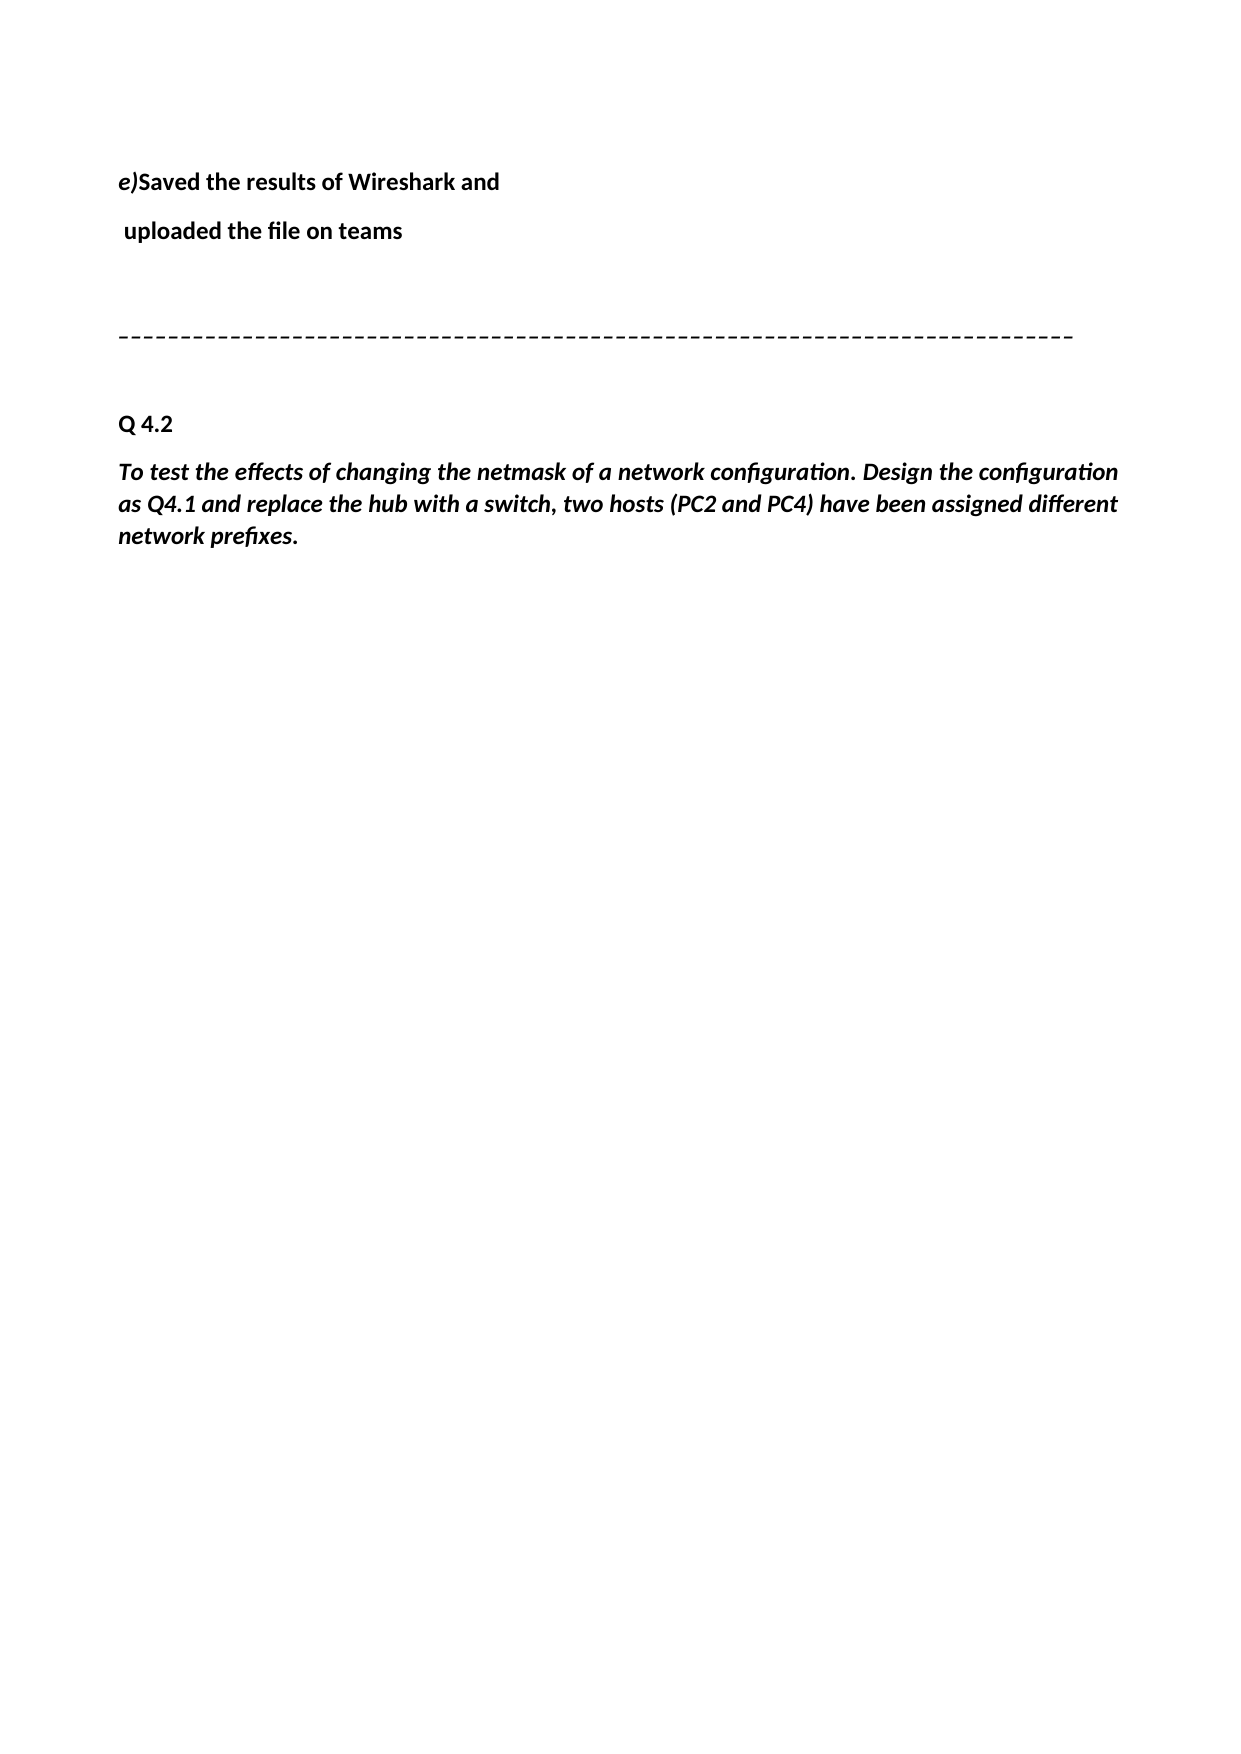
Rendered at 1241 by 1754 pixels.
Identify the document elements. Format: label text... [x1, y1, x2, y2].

text e)Saved the results of Wireshark and [118, 166, 1122, 197]
text To test the effects of changing the netmask of a network configuration. Design the configuration as Q4.1 and replace the hub with a switch, two hosts (PC2 and PC4) have been assigned different network prefixes. [118, 456, 1122, 550]
text _____________________________________________________________________________ [118, 311, 1122, 342]
text Q 4.2 [118, 408, 1122, 439]
text uploaded the file on teams [118, 215, 1122, 245]
